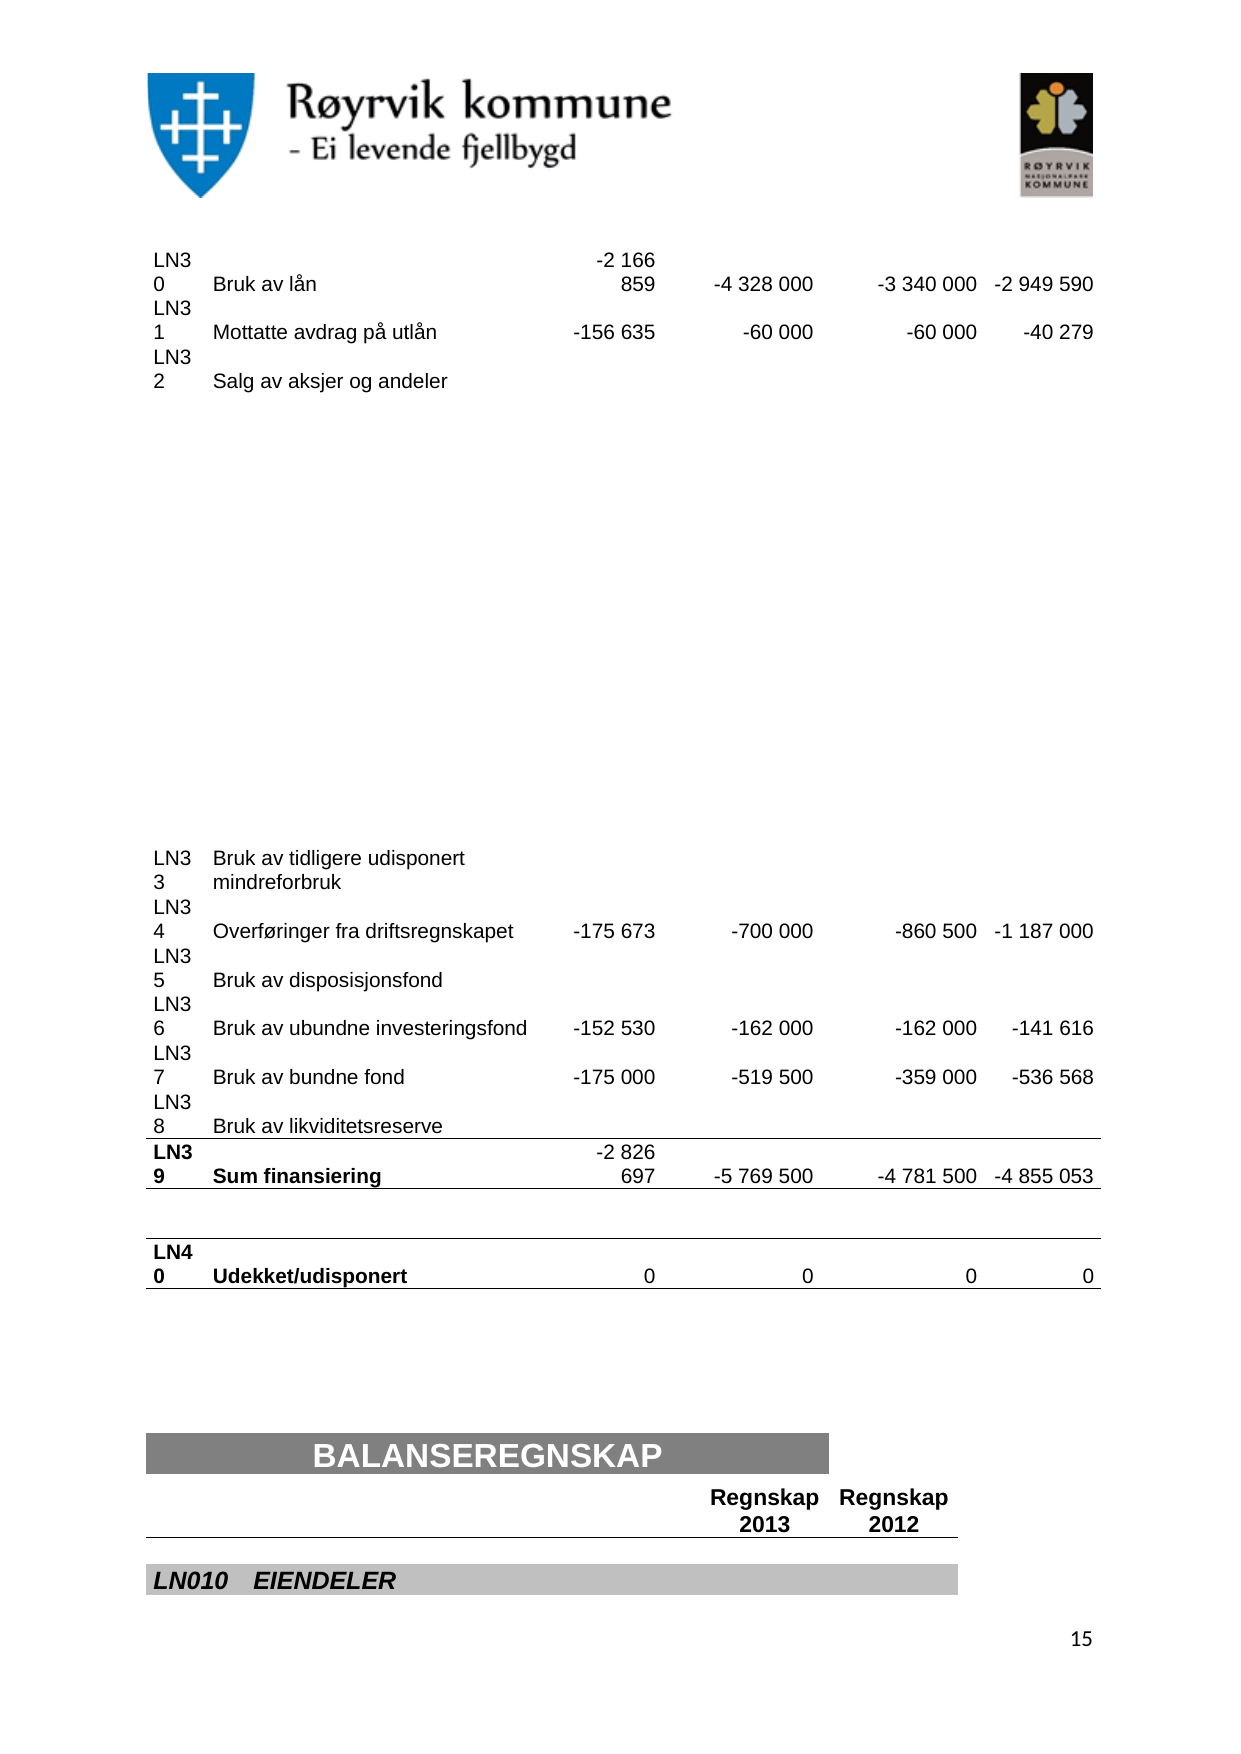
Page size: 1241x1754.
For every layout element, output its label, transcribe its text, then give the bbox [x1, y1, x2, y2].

table_cell [663, 1089, 821, 1138]
table_cell [205, 198, 550, 246]
table_cell [821, 943, 984, 991]
table_cell [663, 1189, 821, 1238]
table_cell [984, 198, 1101, 246]
table_cell -4 855 053 [984, 1139, 1101, 1188]
table_cell [1101, 943, 1123, 991]
table_cell [821, 198, 984, 246]
table_cell [1101, 991, 1123, 1040]
table_cell -359 000 [821, 1040, 984, 1089]
table_cell [663, 393, 821, 894]
table_cell Bruk av ubundne investeringsfond [205, 991, 550, 1040]
table_cell [821, 393, 984, 894]
table_cell Bruk av bundne fond [205, 1040, 550, 1089]
table_cell [1101, 198, 1123, 246]
table_cell [550, 344, 662, 393]
table_cell [146, 1538, 246, 1564]
table_cell Overføringer fra driftsregnskapet [205, 894, 550, 942]
table_cell -519 500 [663, 1040, 821, 1089]
table_cell Bruk av likviditetsreserve [205, 1089, 550, 1138]
table_cell 0 [550, 1239, 662, 1288]
table_cell LN38 [146, 1089, 205, 1138]
table_cell [1101, 1238, 1123, 1288]
table_cell [1101, 1188, 1123, 1238]
table_header BALANSEREGNSKAP [146, 1433, 829, 1474]
table_cell [246, 1475, 700, 1537]
table_cell [1101, 1040, 1123, 1089]
table_header [829, 1433, 958, 1474]
table_cell LN36 [146, 991, 205, 1040]
table_cell -60 000 [663, 295, 821, 344]
table_cell [146, 1475, 246, 1537]
table_cell [550, 1189, 662, 1238]
table_cell -156 635 [550, 295, 662, 344]
table_cell 0 [663, 1239, 821, 1288]
table_cell -536 568 [984, 1040, 1101, 1089]
picture [147, 73, 1093, 198]
table_cell [663, 198, 821, 246]
table_cell Udekket/udisponert [205, 1239, 550, 1288]
table_cell [1101, 1138, 1123, 1188]
table_cell [550, 198, 662, 246]
table_cell [550, 943, 662, 991]
table_cell -5 769 500 [663, 1139, 821, 1188]
table_cell [984, 943, 1101, 991]
table_cell -860 500 [821, 894, 984, 942]
table_cell -60 000 [821, 295, 984, 344]
table_cell [821, 344, 984, 393]
table_cell [205, 1189, 550, 1238]
table_cell -4 781 500 [821, 1139, 984, 1188]
table_cell Regnskap 2013 [700, 1475, 829, 1537]
table_cell -2 166 859 [550, 246, 662, 295]
table_cell [1101, 295, 1123, 344]
table_cell -40 279 [984, 295, 1101, 344]
table_cell [663, 344, 821, 393]
table_cell [821, 1089, 984, 1138]
table_cell -2 826 697 [550, 1139, 662, 1188]
table_cell [146, 198, 205, 246]
table_cell [146, 1189, 205, 1238]
table_cell -4 328 000 [663, 246, 821, 295]
table_cell LN37 [146, 1040, 205, 1089]
table_cell [550, 1089, 662, 1138]
table_cell -1 187 000 [984, 894, 1101, 942]
table_cell LN35 [146, 943, 205, 991]
table_cell Salg av aksjer og andeler [205, 344, 550, 393]
table_cell [700, 1564, 829, 1595]
table_cell LN39 [146, 1139, 205, 1188]
table_cell LN32 [146, 344, 205, 393]
table_cell [1101, 1089, 1123, 1138]
table_cell -2 949 590 [984, 246, 1101, 295]
table_cell EIENDELER [246, 1564, 700, 1595]
table_cell LN33 [146, 393, 205, 894]
table_cell -141 616 [984, 991, 1101, 1040]
table_cell [1101, 344, 1123, 393]
table_cell LN31 [146, 295, 205, 344]
table_cell LN010 [146, 1564, 246, 1595]
table_cell -152 530 [550, 991, 662, 1040]
table_cell [246, 1538, 700, 1564]
table_cell 0 [984, 1239, 1101, 1288]
table_cell LN30 [146, 246, 205, 295]
table_cell -162 000 [663, 991, 821, 1040]
table_cell -700 000 [663, 894, 821, 942]
table_cell [550, 393, 662, 894]
table_cell [984, 393, 1101, 894]
table_cell [700, 1538, 829, 1564]
table_cell Bruk av disposisjonsfond [205, 943, 550, 991]
table_cell Regnskap 2012 [829, 1475, 958, 1537]
table_cell -3 340 000 [821, 246, 984, 295]
table_cell Mottatte avdrag på utlån [205, 295, 550, 344]
table_cell [1101, 894, 1123, 942]
table_cell [663, 943, 821, 991]
table_cell [1101, 393, 1123, 894]
table_cell LN40 [146, 1239, 205, 1288]
table_cell [1101, 246, 1123, 295]
table_cell LN34 [146, 894, 205, 942]
table_cell 0 [821, 1239, 984, 1288]
table_cell Bruk av lån [205, 246, 550, 295]
table_cell [829, 1538, 958, 1564]
table_cell -175 000 [550, 1040, 662, 1089]
table_cell Sum finansiering [205, 1139, 550, 1188]
table_cell -175 673 [550, 894, 662, 942]
table_cell [984, 1189, 1101, 1238]
table_cell [984, 344, 1101, 393]
table_cell [821, 1189, 984, 1238]
table_cell Bruk av tidligere udisponert mindreforbruk [205, 393, 550, 894]
table_cell -162 000 [821, 991, 984, 1040]
table_cell [829, 1564, 958, 1595]
table_cell [984, 1089, 1101, 1138]
